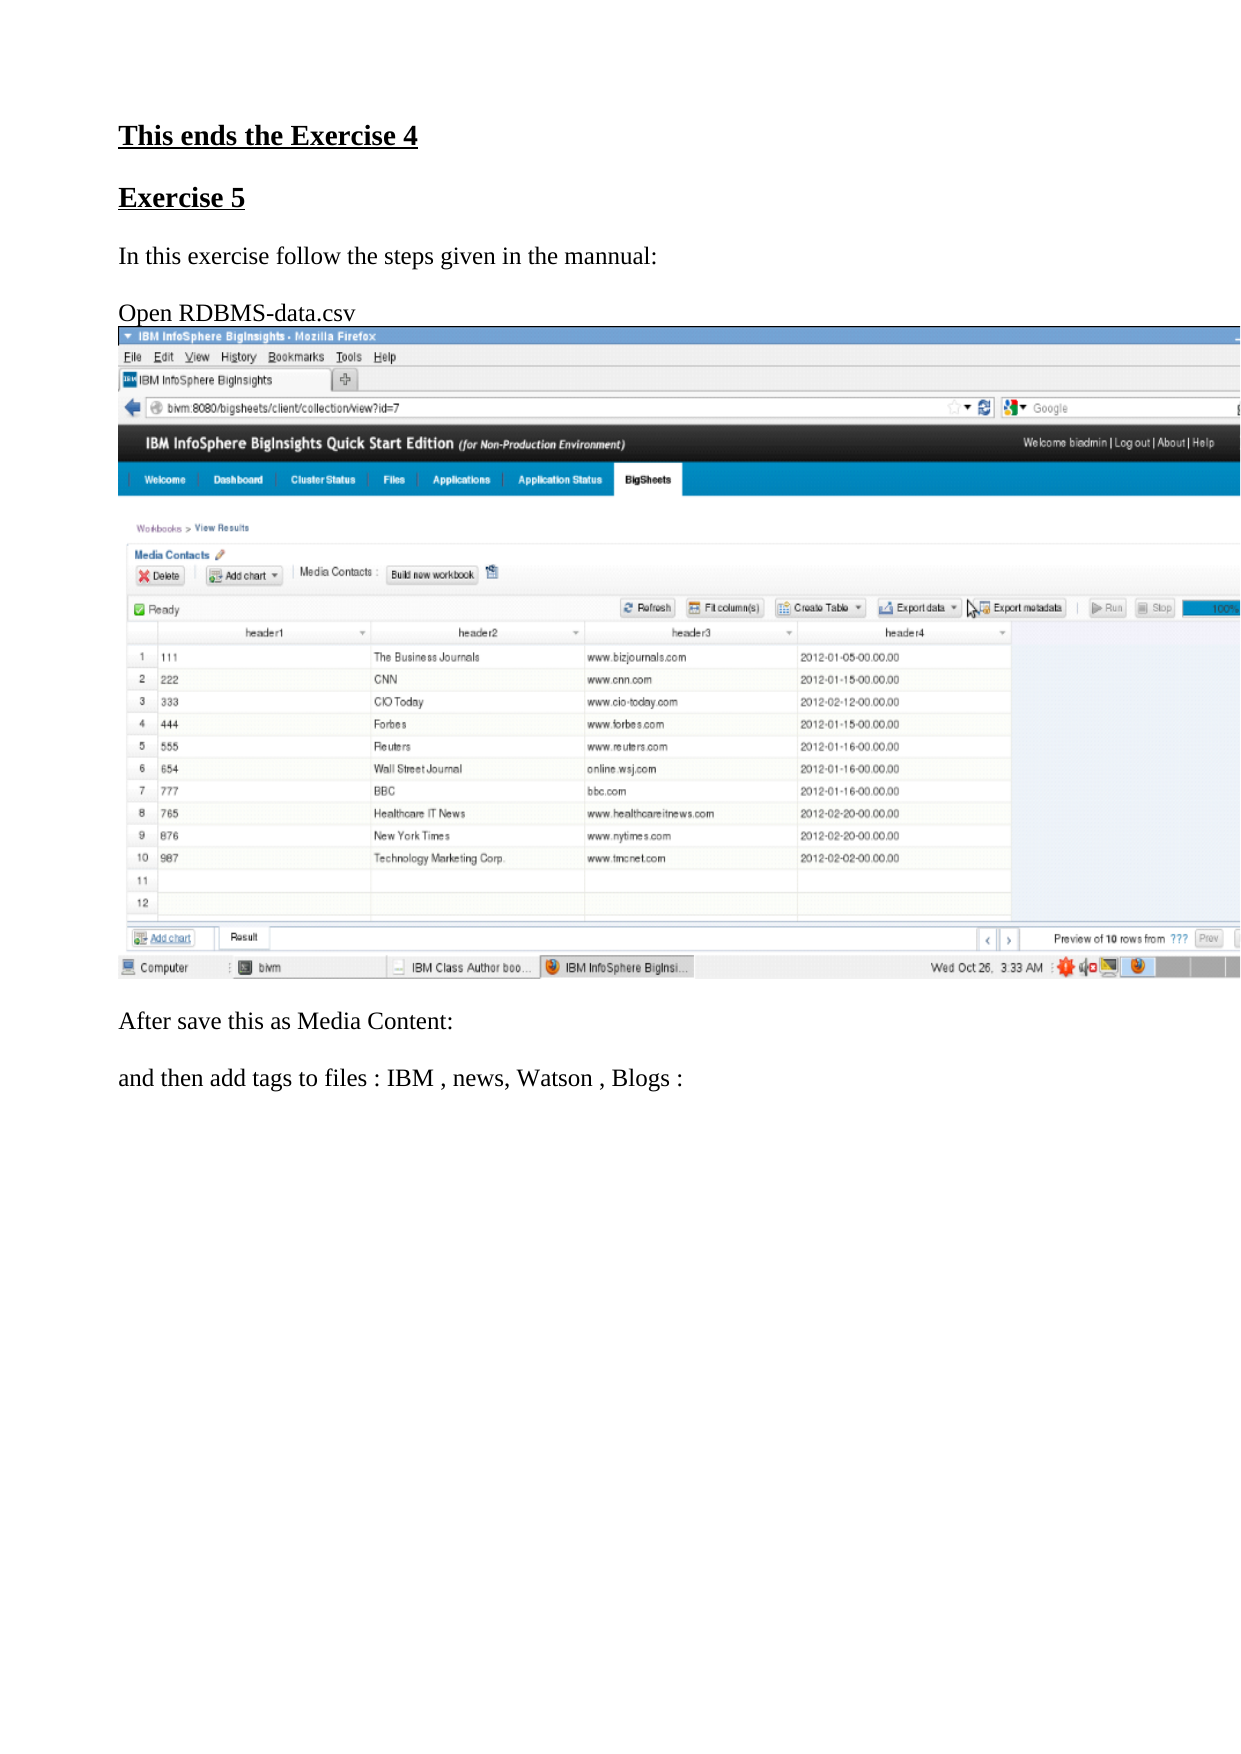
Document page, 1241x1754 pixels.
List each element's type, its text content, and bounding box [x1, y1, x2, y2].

text This ends the Exercise 4 [118, 118, 1122, 152]
text After save this as Media Content: [118, 1006, 1122, 1035]
text Open RDBMS-data.csv [118, 298, 1122, 326]
text In this exercise follow the steps given in the mannual: [118, 241, 1122, 270]
text and then add tags to files : IBM , news, Watson , Blogs : [118, 1063, 1122, 1092]
text Exercise 5 [118, 180, 1122, 213]
